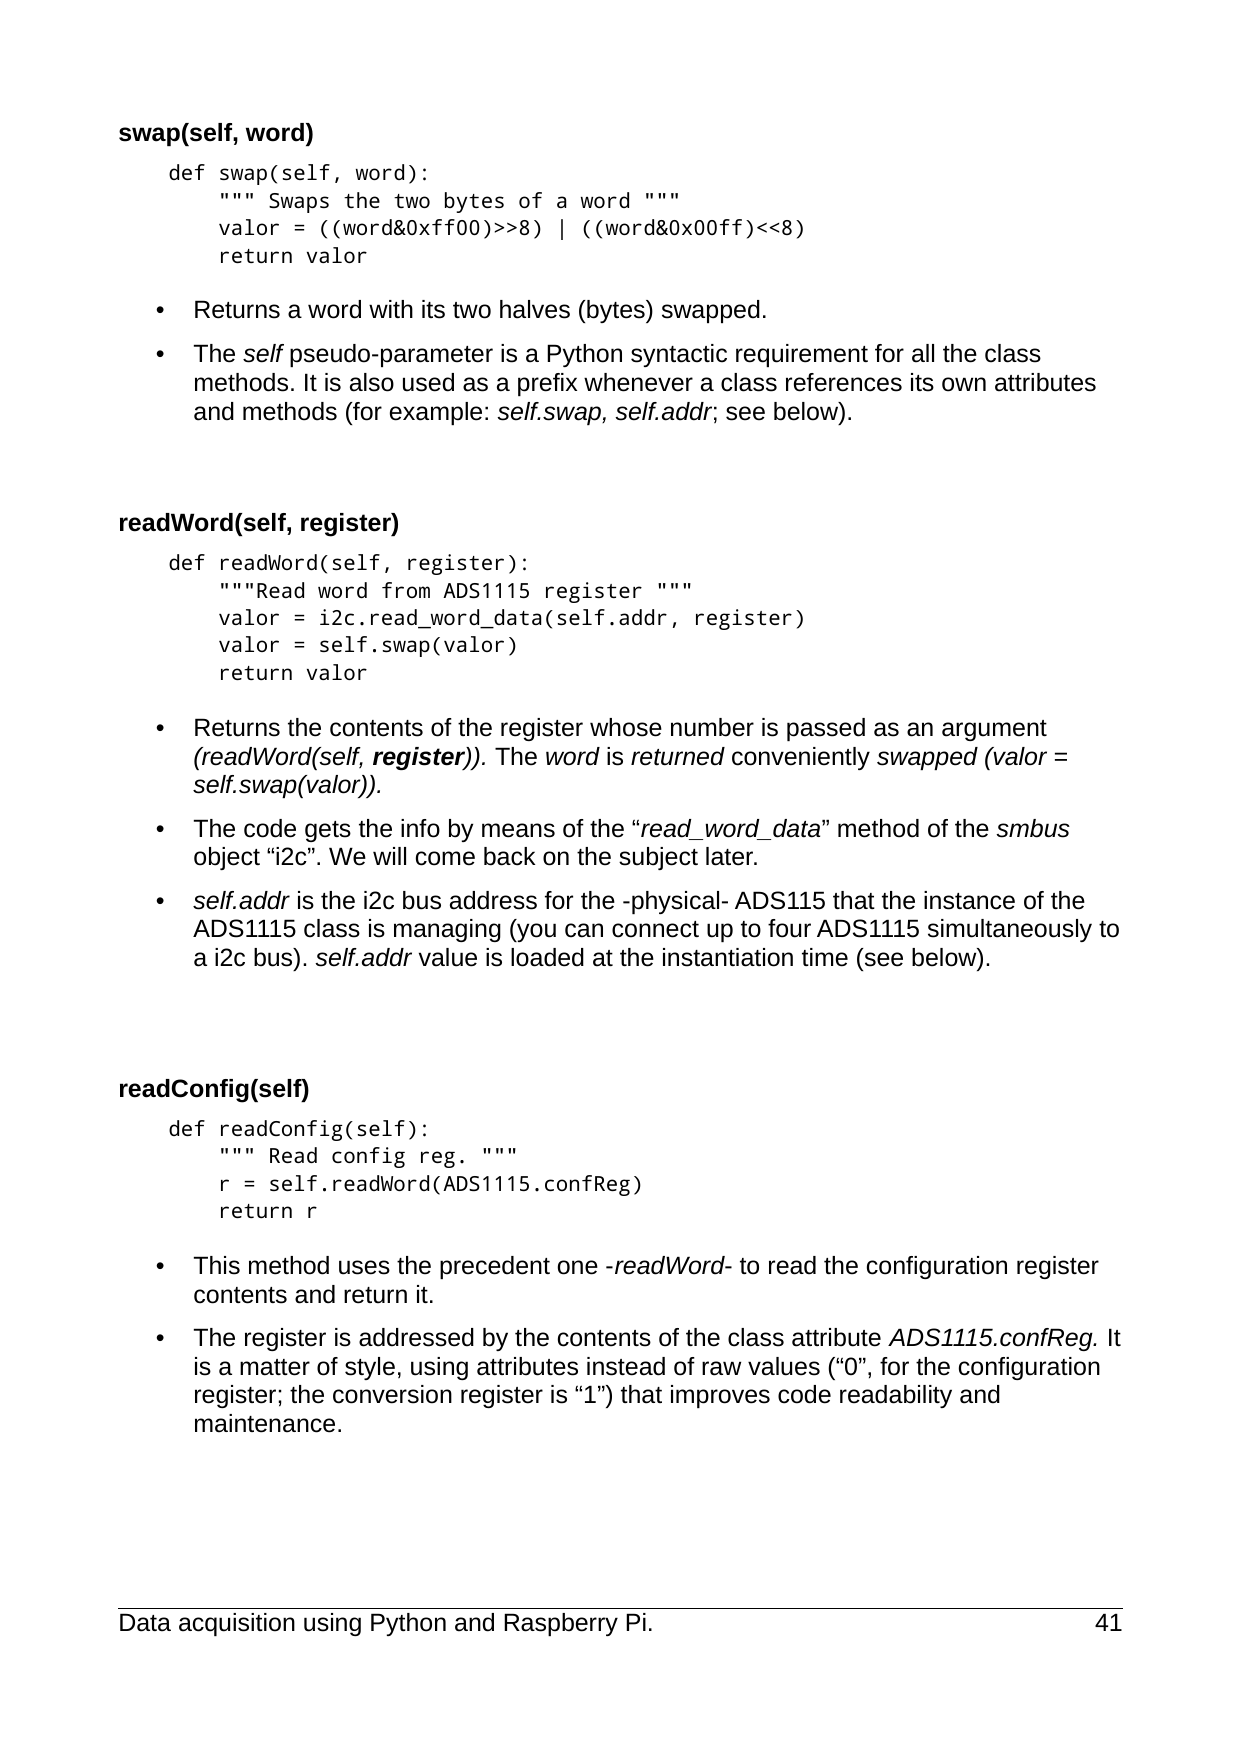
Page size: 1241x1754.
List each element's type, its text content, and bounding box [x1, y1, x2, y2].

text return r [118, 1199, 1122, 1223]
text """ Swaps the two bytes of a word """ [118, 189, 1122, 213]
text def swap(self, word): [118, 161, 1122, 186]
text return valor [118, 244, 1122, 268]
text def readConfig(self): [118, 1117, 1122, 1141]
text return valor [118, 661, 1122, 685]
list The register is addressed by the contents of the class attribute ADS1115.confReg. It is a matter of style, using attributes instead of raw values (“0”, for the configuration register; the conversion register is “1”) that improves code readability and maintenance. [156, 1323, 1122, 1438]
text readWord(self, register) [118, 508, 1122, 537]
list This method uses the precedent one -readWord- to read the configuration register contents and return it. [156, 1251, 1122, 1308]
text valor = ((word&0xff00)>>8) | ((word&0x00ff)<<8) [118, 216, 1122, 241]
text valor = self.swap(valor) [118, 633, 1122, 658]
text def readWord(self, register): [118, 551, 1122, 576]
text readConfig(self) [118, 1073, 1122, 1102]
text swap(self, word) [118, 118, 1122, 147]
list The self pseudo-parameter is a Python syntactic requirement for all the class methods. It is also used as a prefix whenever a class references its own attributes and methods (for example: self.swap, self.addr; see below). [156, 339, 1122, 425]
text """ Read config reg. """ [118, 1144, 1122, 1169]
text """Read word from ADS1115 register """ [118, 579, 1122, 603]
list self.addr is the i2c bus address for the -physical- ADS115 that the instance of the ADS1115 class is managing (you can connect up to four ADS1115 simultaneously to a i2c bus). self.addr value is loaded at the instantiation time (see below). [156, 886, 1122, 972]
list Returns the contents of the register whose number is passed as an argument (readWord(self, register)). The word is returned conveniently swapped (valor = self.swap(valor)). [156, 713, 1122, 799]
text r = self.readWord(ADS1115.confReg) [118, 1172, 1122, 1196]
list Returns a word with its two halves (bytes) swapped. [156, 295, 1122, 324]
text valor = i2c.read_word_data(self.addr, register) [118, 606, 1122, 631]
list The code gets the info by means of the “read_word_data” method of the smbus object “i2c”. We will come back on the subject later. [156, 813, 1122, 871]
